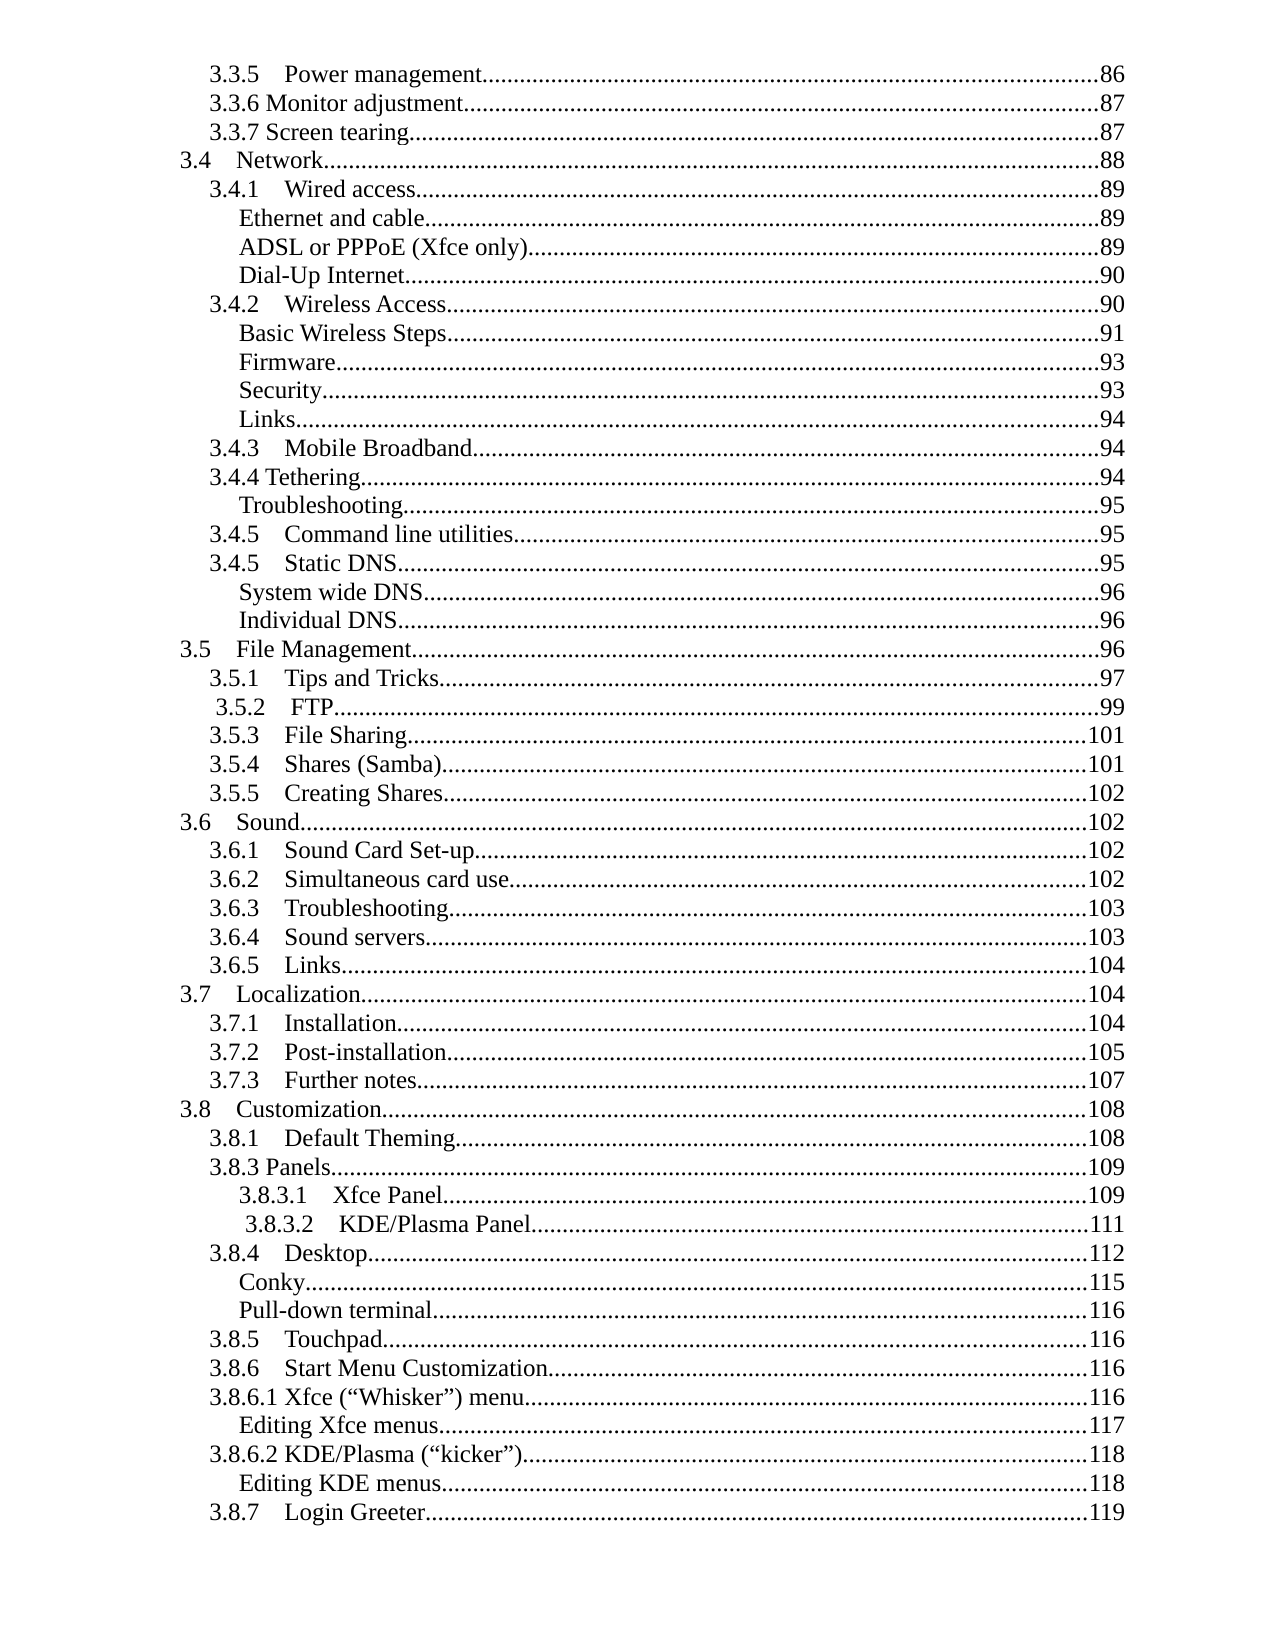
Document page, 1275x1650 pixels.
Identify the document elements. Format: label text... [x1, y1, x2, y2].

text Individual DNS 96 [238, 605, 1125, 634]
text 3.5.2 FTP 99 [209, 692, 1125, 720]
text 3.4.5 Command line utilities 95 [209, 519, 1125, 548]
text 3.4.3 Mobile Broadband 94 [209, 433, 1125, 462]
text 3.3.6 Monitor adjustment 87 [209, 88, 1125, 117]
text 3.7.2 Post-installation 105 [209, 1037, 1125, 1065]
text Links 94 [238, 404, 1125, 433]
text 3.8.6.1 Xfce (“Whisker”) menu 116 [209, 1382, 1125, 1410]
text 3.3.5 Power management 86 [209, 59, 1125, 88]
text 3.8.6.2 KDE/Plasma (“kicker”) 118 [209, 1439, 1125, 1468]
text 3.5.1 Tips and Tricks 97 [209, 663, 1125, 692]
text 3.8.1 Default Theming 108 [209, 1123, 1125, 1152]
text 3.5.5 Creating Shares 102 [209, 778, 1125, 807]
text 3.4.5 Static DNS 95 [209, 548, 1125, 577]
text 3.8.3.1 Xfce Panel 109 [238, 1180, 1125, 1209]
text Firmware 93 [238, 347, 1125, 375]
text 3.3.7 Screen tearing 87 [209, 117, 1125, 145]
text System wide DNS 96 [238, 577, 1125, 605]
text 3.6.4 Sound servers 103 [209, 922, 1125, 950]
text 3.8.5 Touchpad 116 [209, 1324, 1125, 1353]
text Security 93 [238, 375, 1125, 404]
text 3.8.6 Start Menu Customization 116 [209, 1353, 1125, 1382]
text 3.8.7 Login Greeter 119 [209, 1497, 1125, 1525]
text ADSL or PPPoE (Xfce only) 89 [238, 232, 1125, 260]
text 3.5.4 Shares (Samba) 101 [209, 749, 1125, 778]
text 3.6.1 Sound Card Set-up 102 [209, 835, 1125, 864]
text Ethernet and cable 89 [238, 203, 1125, 232]
text Editing KDE menus 118 [238, 1468, 1125, 1497]
text 3.6.3 Troubleshooting 103 [209, 893, 1125, 922]
text 3.4.2 Wireless Access. 90 [209, 289, 1125, 318]
text 3.4.1 Wired access 89 [209, 174, 1125, 203]
text Basic Wireless Steps 91 [238, 318, 1125, 347]
text 3.6.2 Simultaneous card use 102 [209, 864, 1125, 893]
text 3.8.4 Desktop 112 [209, 1238, 1125, 1267]
text 3.7.3 Further notes 107 [209, 1065, 1125, 1094]
text 3.6.5 Links 104 [209, 950, 1125, 979]
text 3.7.1 Installation 104 [209, 1008, 1125, 1037]
text Conky 115 [238, 1267, 1125, 1295]
text 3.4.4 Tethering 94 [209, 462, 1125, 490]
text 3.8.3.2 KDE/Plasma Panel 111 [238, 1209, 1125, 1238]
text Editing Xfce menus 117 [238, 1410, 1125, 1439]
text Troubleshooting 95 [238, 490, 1125, 519]
text Pull-down terminal 116 [238, 1295, 1125, 1324]
text 3.8.3 Panels 109 [209, 1152, 1125, 1180]
text 3.5.3 File Sharing 101 [209, 720, 1125, 749]
text Dial-Up Internet 90 [238, 260, 1125, 289]
